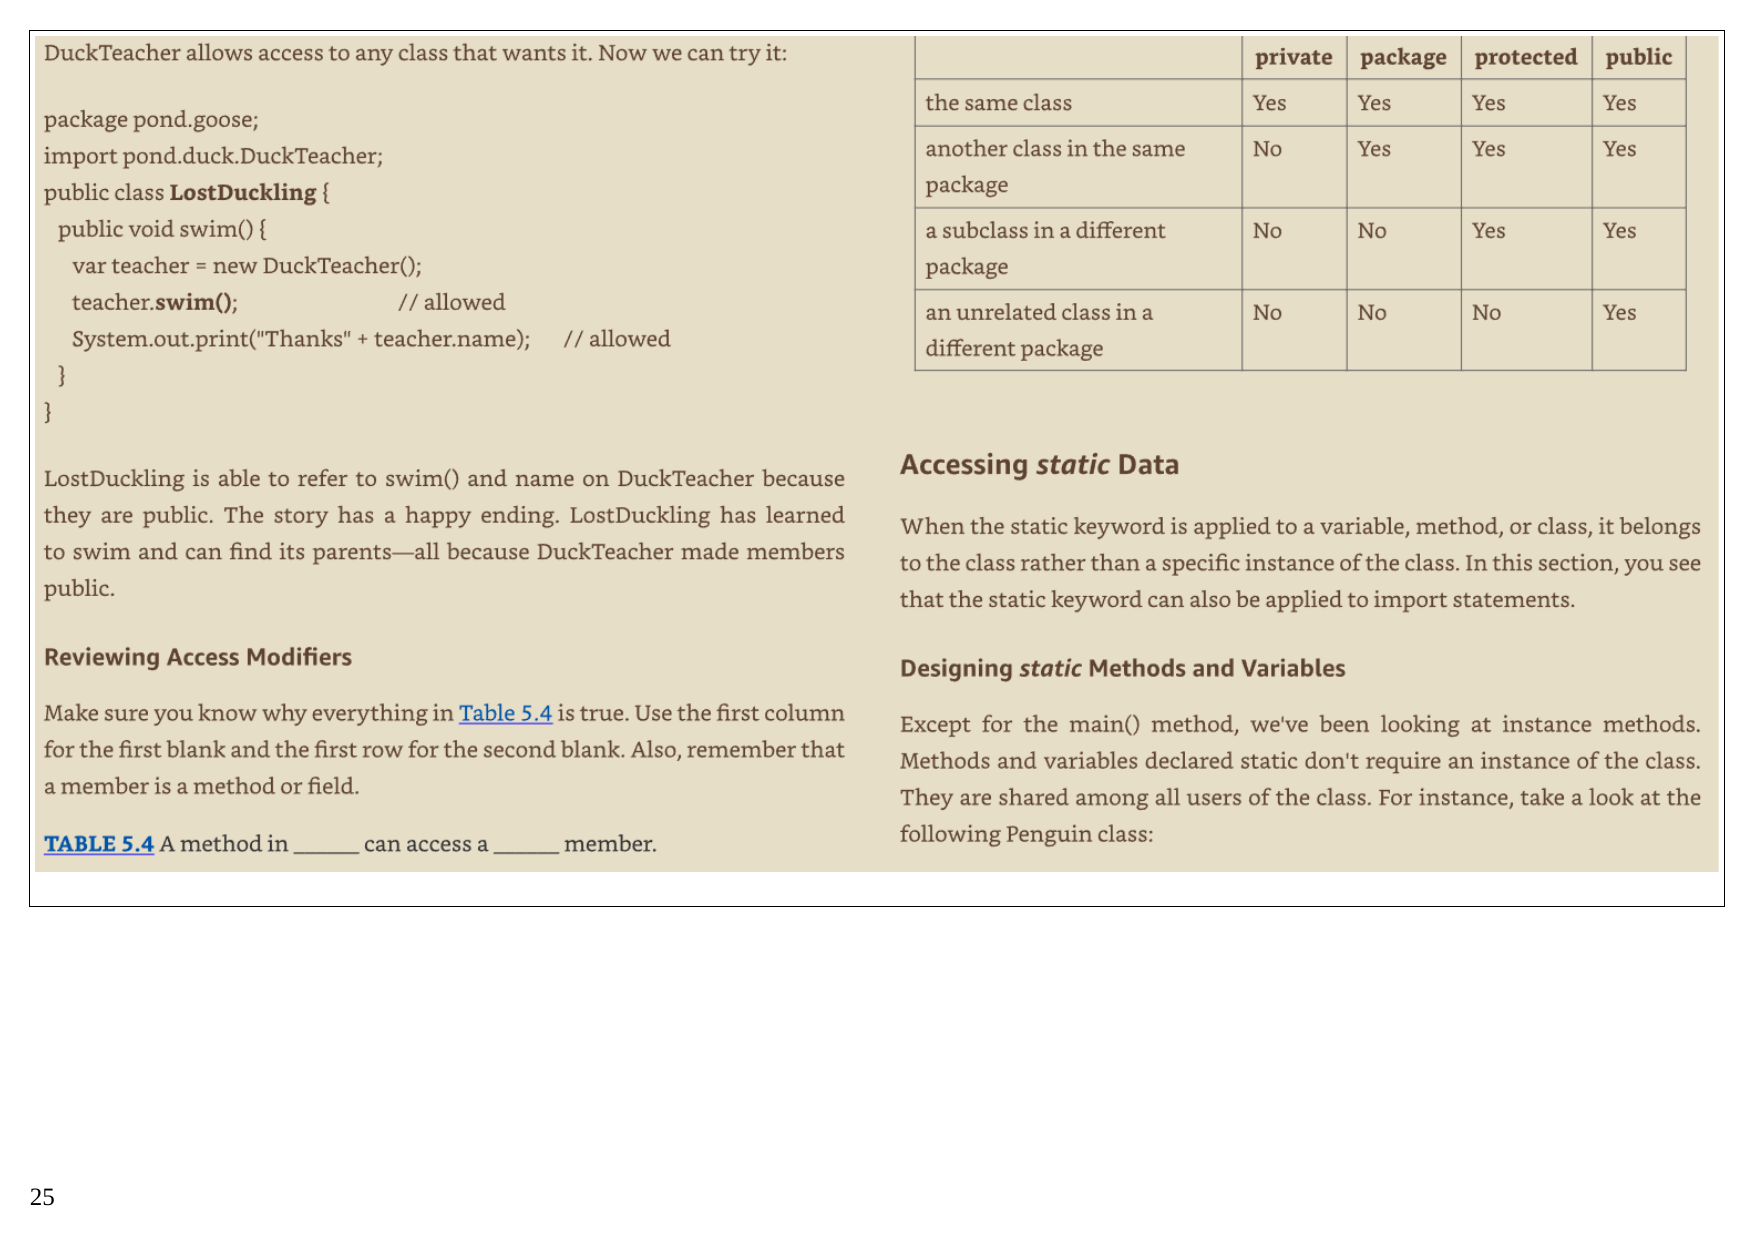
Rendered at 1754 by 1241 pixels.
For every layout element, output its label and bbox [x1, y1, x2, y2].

picture [35, 36, 1719, 872]
table_cell [30, 31, 1724, 906]
